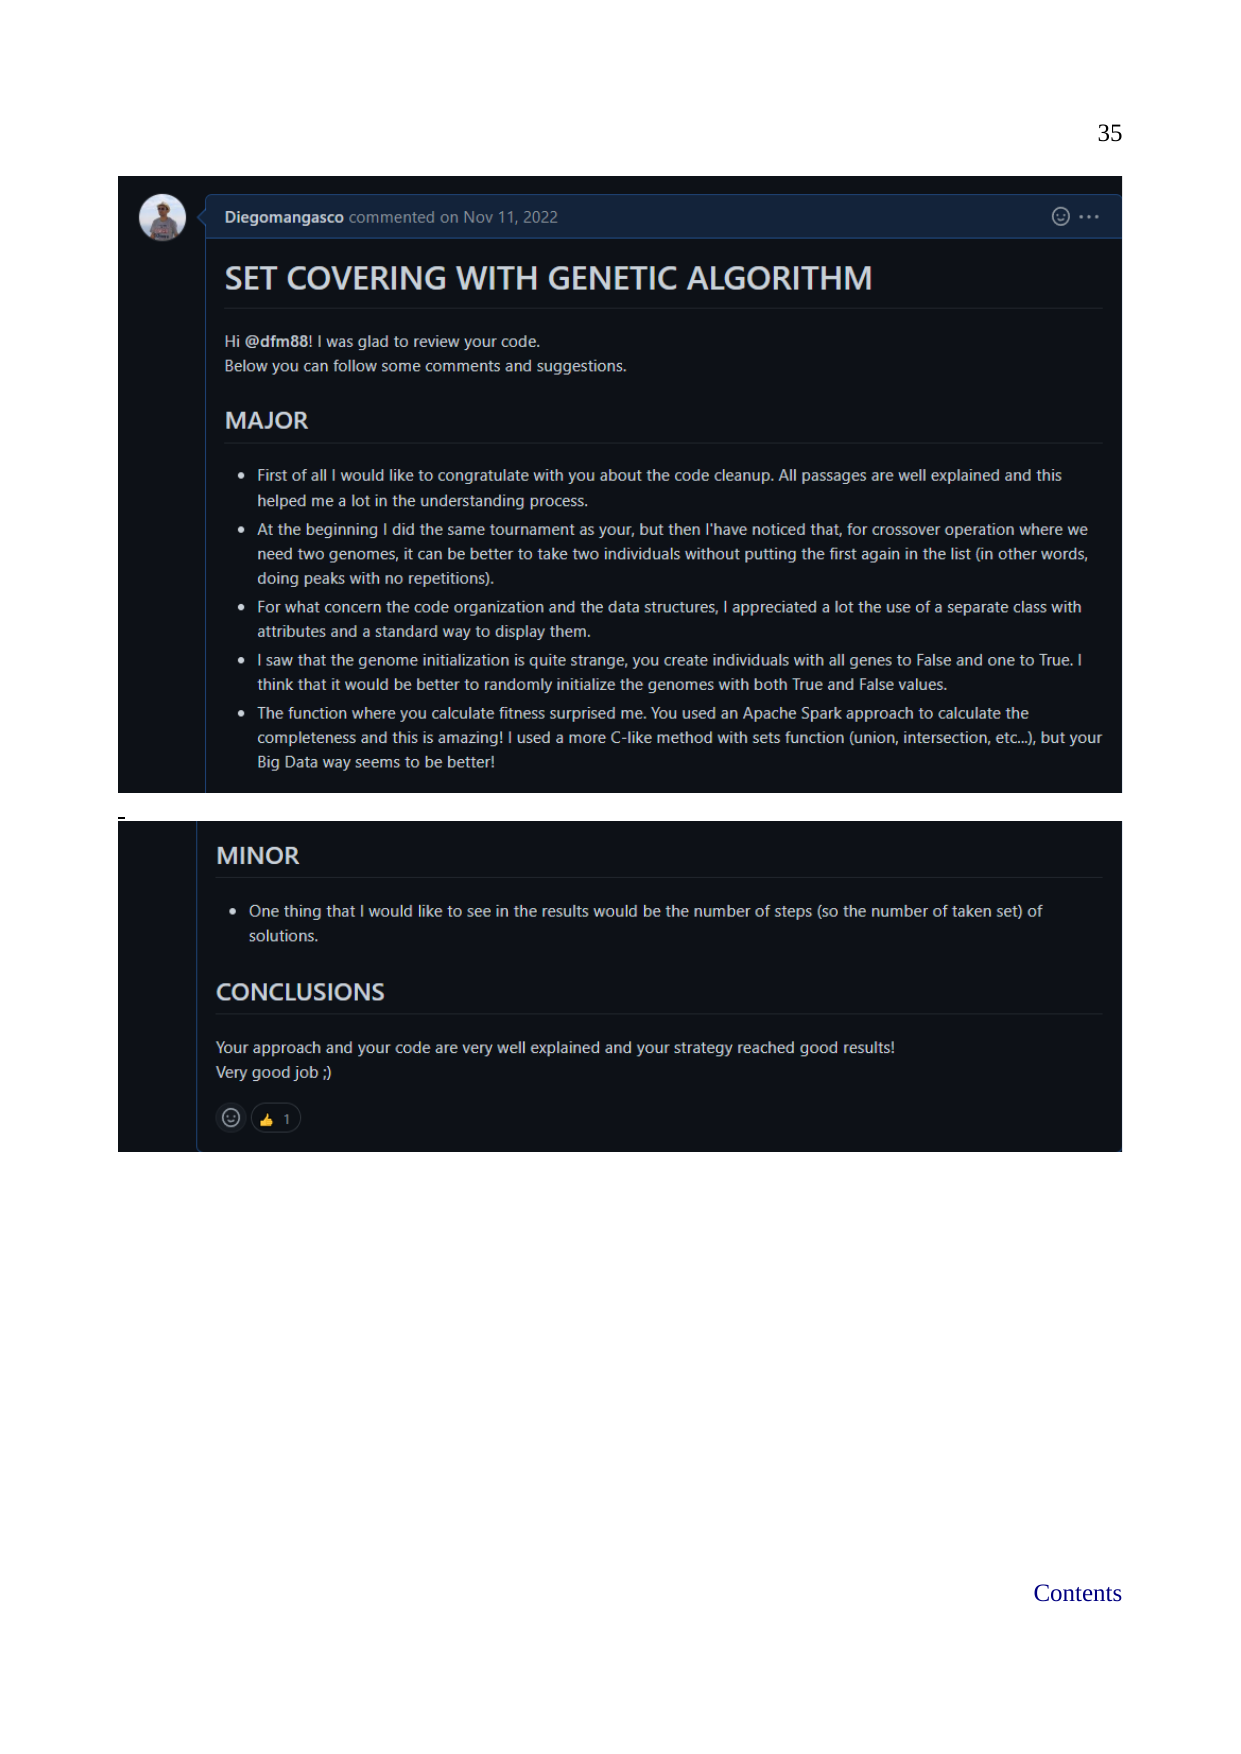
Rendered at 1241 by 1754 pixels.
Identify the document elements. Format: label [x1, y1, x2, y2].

picture [118, 176, 1123, 793]
picture [118, 821, 1123, 1152]
